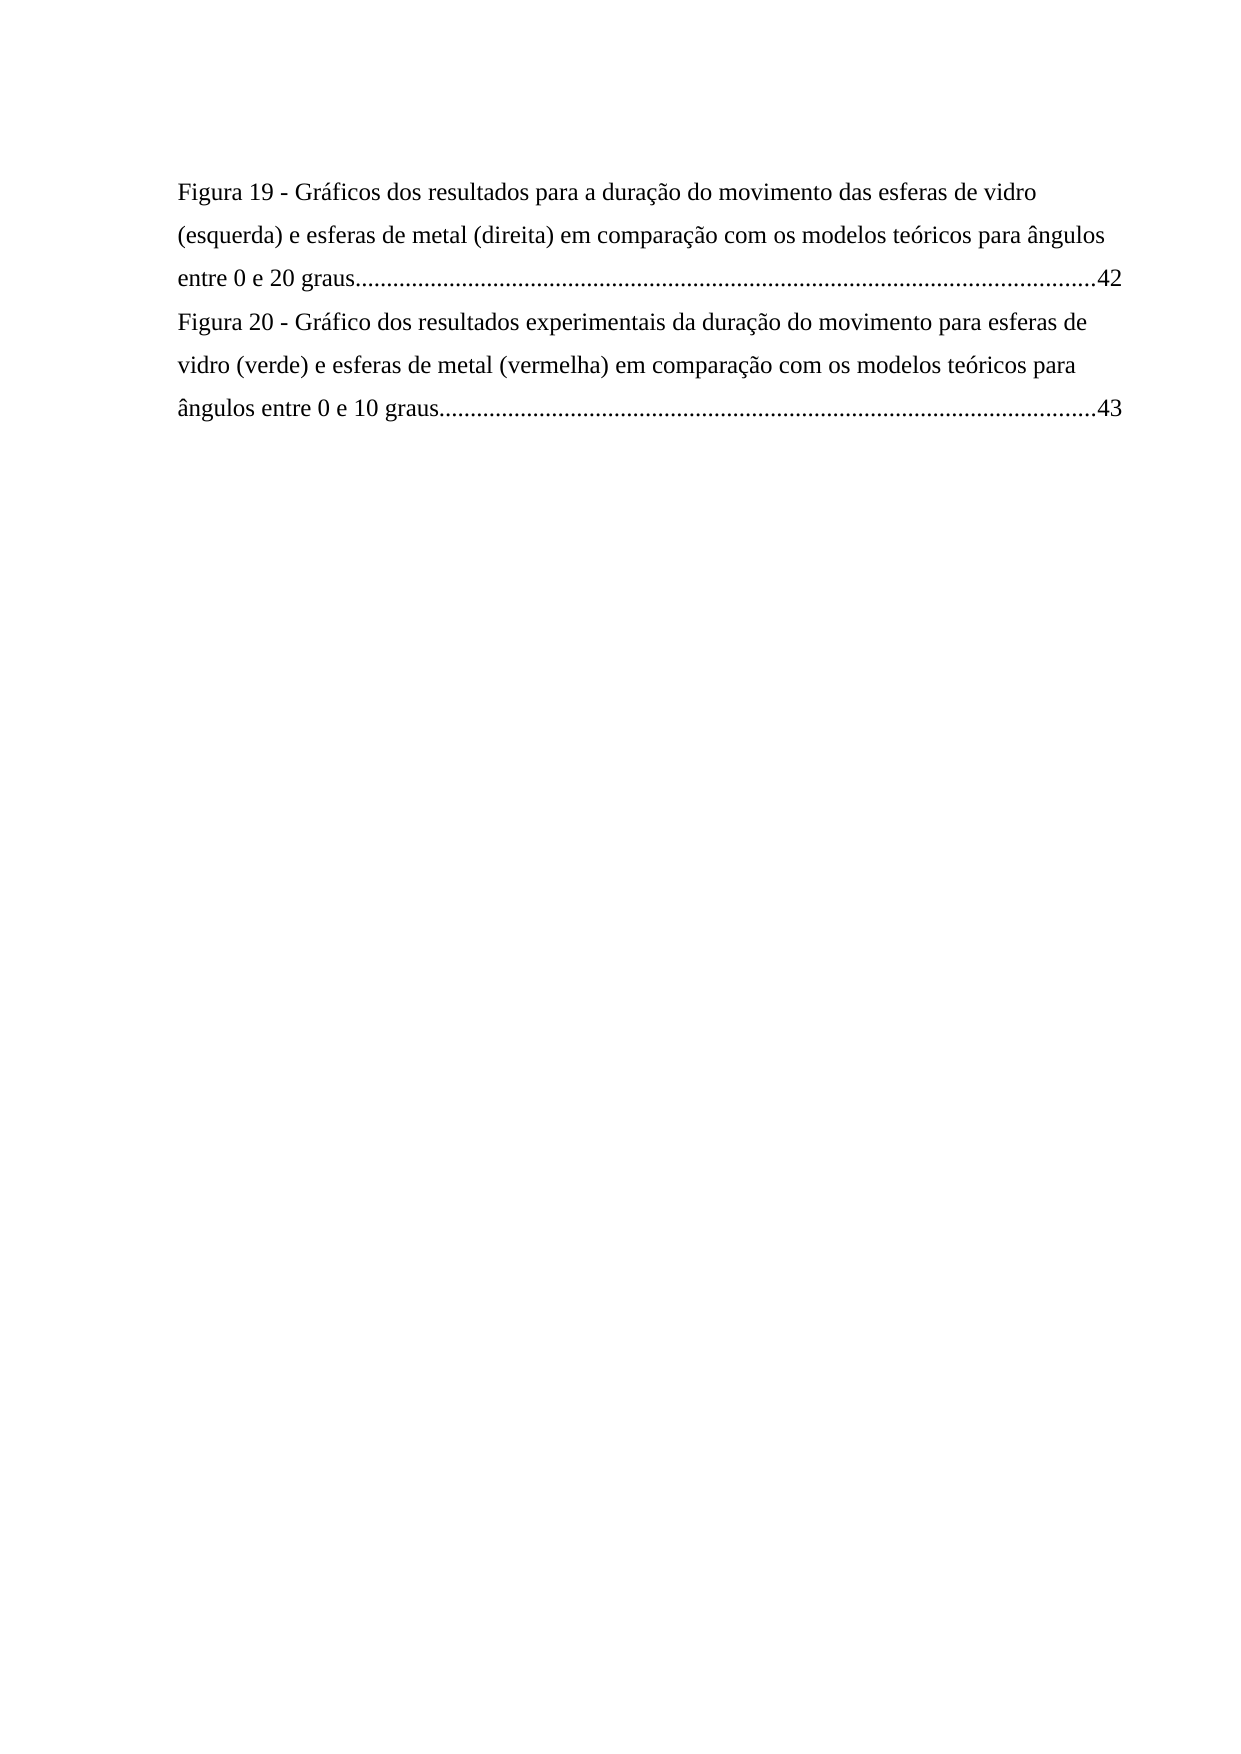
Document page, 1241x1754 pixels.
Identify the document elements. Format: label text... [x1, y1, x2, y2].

text Figura 20 - Gráfico dos resultados experimentais da duração do movimento para esferas de vidro (verde) e esferas de metal (vermelha) em comparação com os modelos teóricos para ângulos entre 0 e 10 graus 43 [177, 307, 1122, 422]
text Figura 19 - Gráficos dos resultados para a duração do movimento das esferas de vidro (esquerda) e esferas de metal (direita) em comparação com os modelos teóricos para ângulos entre 0 e 20 graus 42 [177, 177, 1122, 292]
